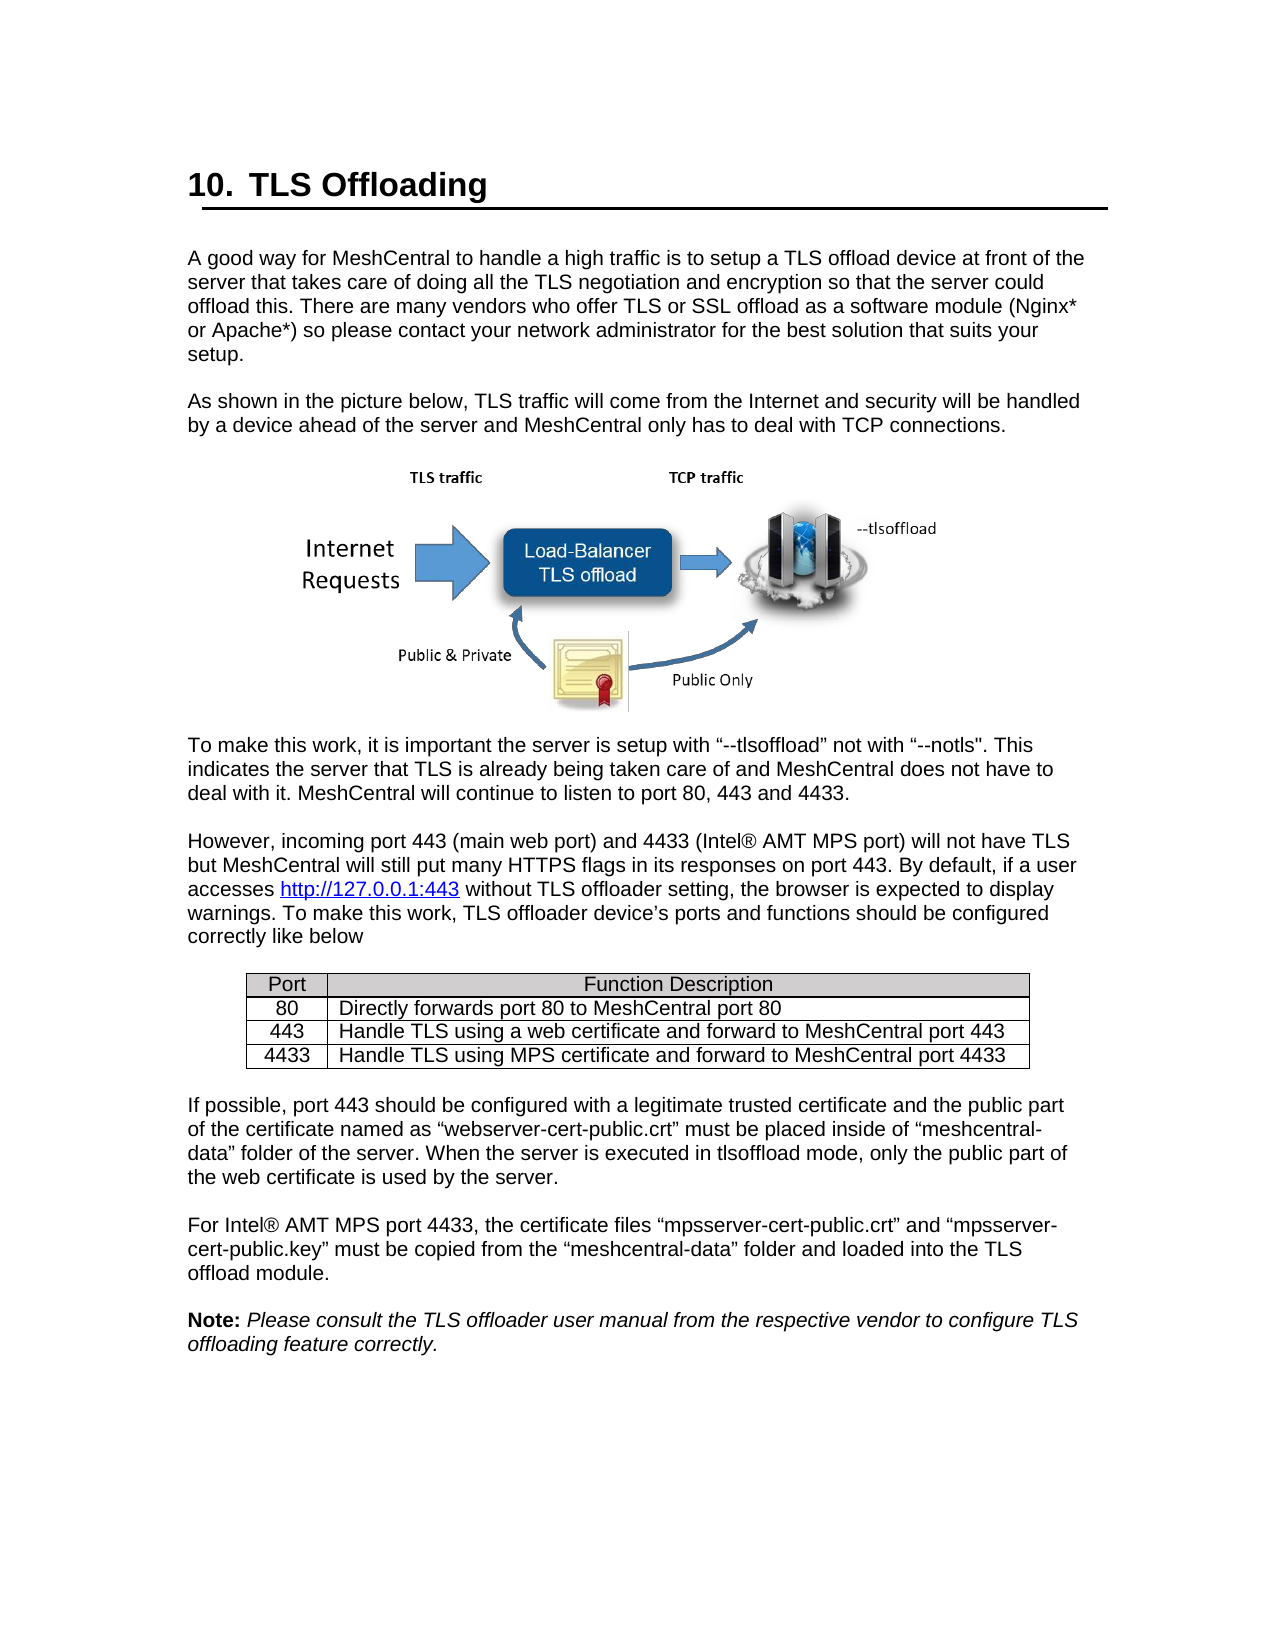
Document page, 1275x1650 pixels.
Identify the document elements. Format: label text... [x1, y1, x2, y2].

table_cell Handle TLS using MPS certificate and forward to MeshCentral port 4433 [328, 1045, 1029, 1068]
table_cell 80 [247, 998, 327, 1020]
text A good way for MeshCentral to handle a high traffic is to setup a TLS offload device at front of the server that takes care of doing all the TLS negotiation and encryption so that the server could offload this. There are many vendors who offer TLS or SSL offload as a software module (Nginx* or Apache*) so please contact your network administrator for the best solution that suits your setup. [187, 246, 1088, 365]
table_cell 443 [247, 1021, 327, 1044]
table_cell 4433 [247, 1045, 327, 1068]
text As shown in the picture below, TLS traffic will come from the Internet and security will be handled by a device ahead of the server and MeshCentral only has to deal with TCP connections. [187, 389, 1083, 437]
text If possible, port 443 should be configured with a legitimate trusted certificate and the public part of the certificate named as “webserver-cert-public.crt” must be placed inside of “meshcentral- data” folder of the server. When the server is executed in tlsoffload mode, only the public part of the web certificate is used by the server. [187, 1093, 1071, 1189]
text For Intel® AMT MPS port 4433, the certificate files “mpsserver-cert-public.crt” and “mpsserver- cert-public.key” must be copied from the “meshcentral-data” folder and loaded into the TLS offload module. [187, 1213, 1059, 1284]
text However, incoming port 443 (main web port) and 4433 (Intel® AMT MPS port) will not have TLS but MeshCentral will still put many HTTPS flags in its responses on port 443. By default, if a user accesses http://127.0.0.1:443 without TLS offloader setting, the browser is expected to display warnings. To make this work, TLS offloader device’s ports and functions should be configured correctly like below [187, 828, 1080, 948]
text To make this work, it is important the server is setup with “--tlsoffload” not with “--notls". This indicates the server that TLS is already being taken care of and MeshCentral does not have to deal with it. MeshCentral will continue to listen to port 80, 443 and 4433. [187, 733, 1057, 804]
table_header Port [247, 974, 327, 996]
text Note: Please consult the TLS offloader user manual from the respective vendor to configure TLS offloading feature correctly. [187, 1308, 1092, 1356]
subtitle TLS Offloading [187, 166, 1179, 204]
table_cell Directly forwards port 80 to MeshCentral port 80 [328, 998, 1029, 1020]
picture [285, 461, 989, 712]
table_cell Handle TLS using a web certificate and forward to MeshCentral port 443 [328, 1021, 1029, 1044]
table_header Function Description [328, 974, 1029, 996]
